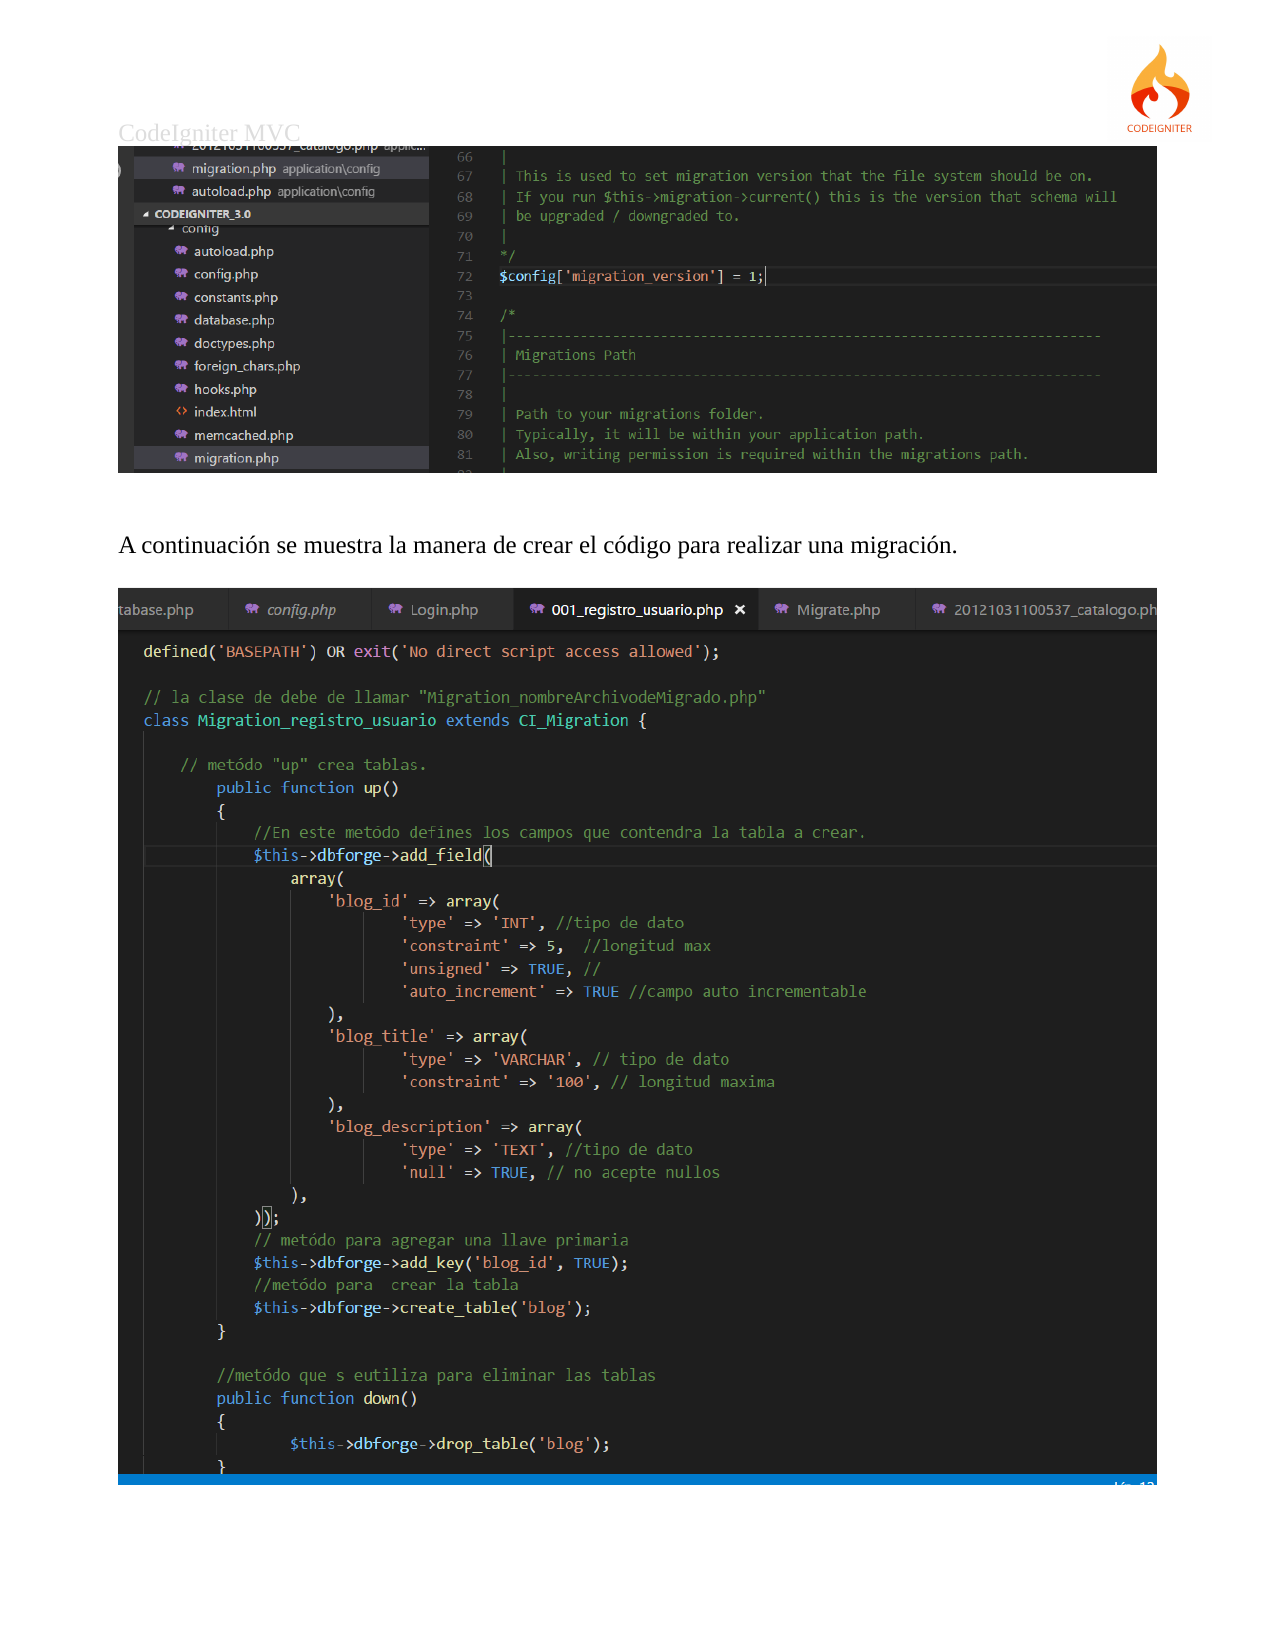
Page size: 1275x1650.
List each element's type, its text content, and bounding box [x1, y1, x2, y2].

picture [118, 146, 1157, 473]
text A continuación se muestra la manera de crear el código para realizar una migración. [118, 530, 1157, 559]
picture [1107, 36, 1213, 142]
picture [118, 587, 1157, 1485]
